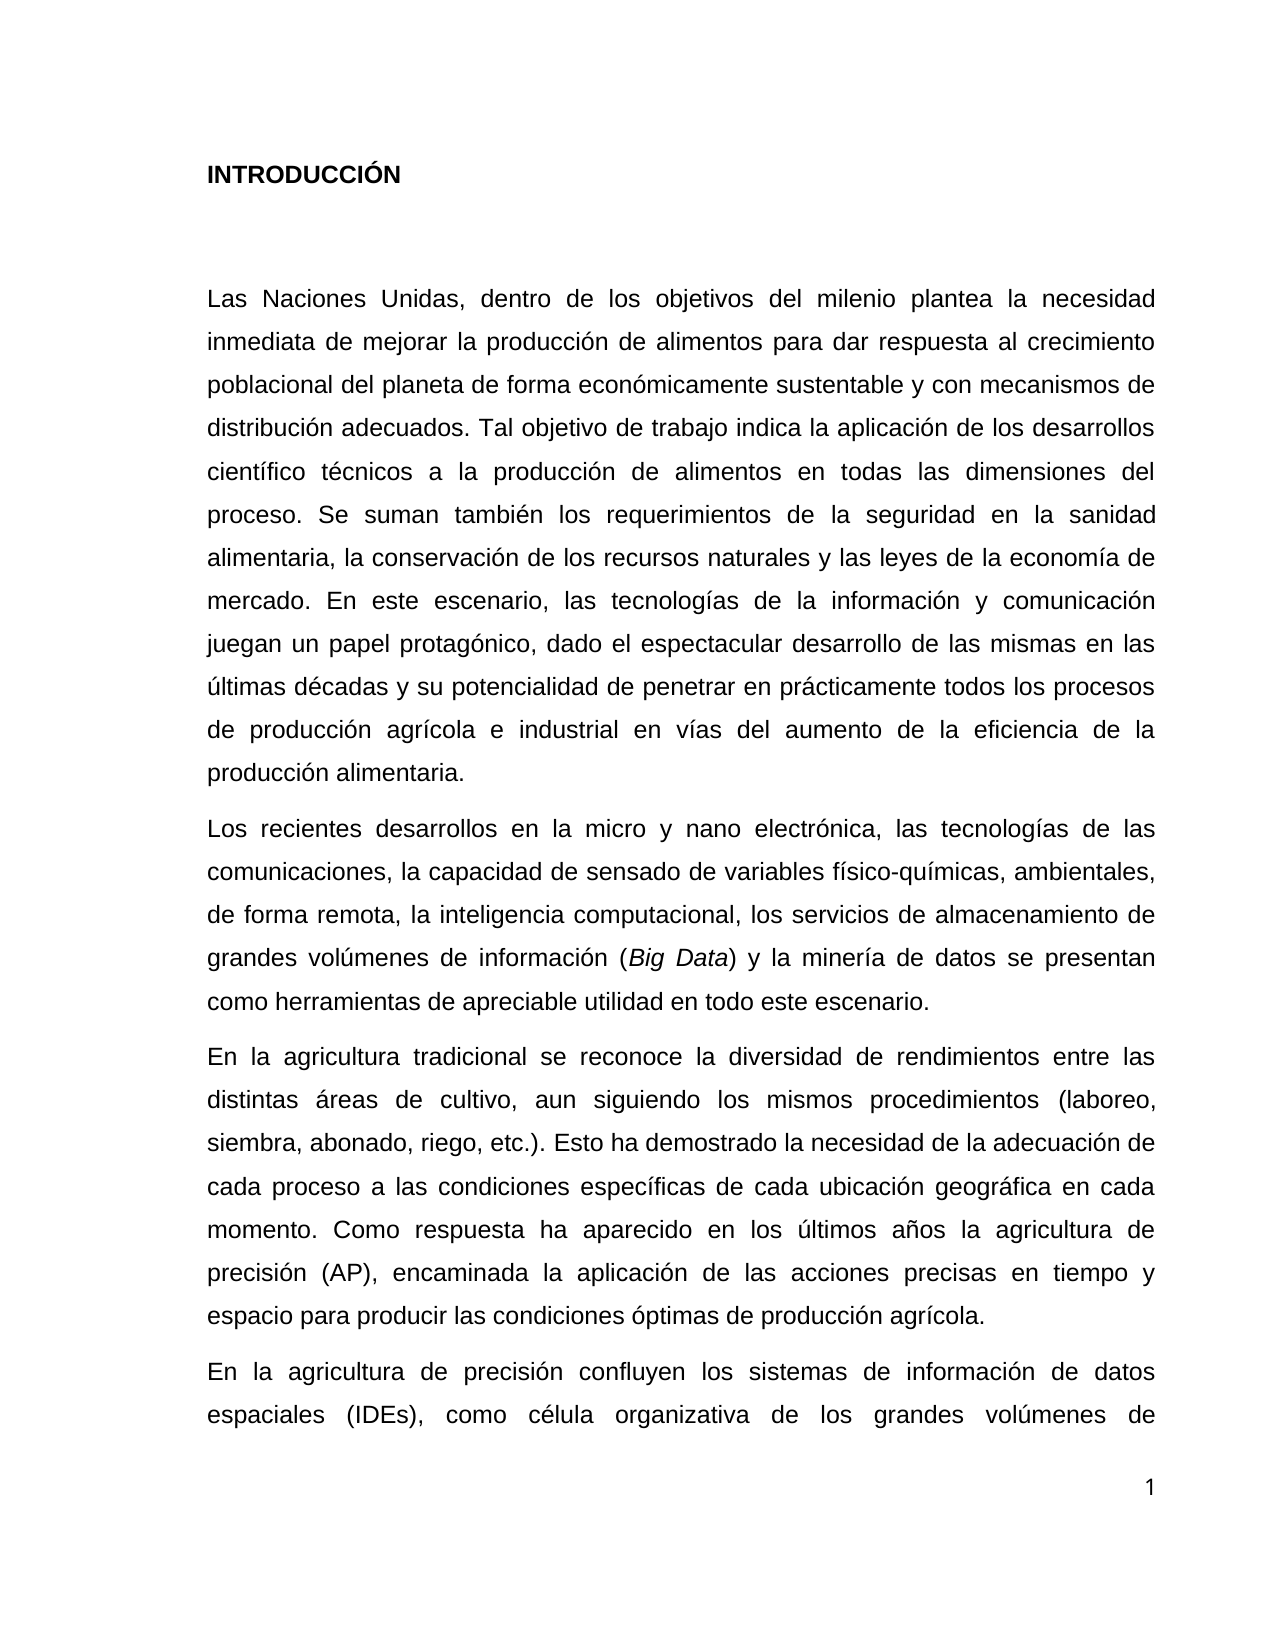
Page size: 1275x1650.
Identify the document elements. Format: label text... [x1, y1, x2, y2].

text Los recientes desarrollos en la micro y nano electrónica, las tecnologías de las comunicaciones, la capacidad de sensado de variables físico-químicas, ambientales, de forma remota, la inteligencia computacional, los servicios de almacenamiento de grandes volúmenes de información (Big Data) y la minería de datos se presentan como herramientas de apreciable utilidad en todo este escenario. [207, 814, 1157, 1015]
text En la agricultura de precisión confluyen los sistemas de información de datos espaciales (IDEs), como célula organizativa de los grandes volúmenes de [207, 1356, 1157, 1428]
text Las Naciones Unidas, dentro de los objetivos del milenio plantea la necesidad inmediata de mejorar la producción de alimentos para dar respuesta al crecimiento poblacional del planeta de forma económicamente sustentable y con mecanismos de distribución adecuados. Tal objetivo de trabajo indica la aplicación de los desarrollos científico técnicos a la producción de alimentos en todas las dimensiones del proceso. Se suman también los requerimientos de la seguridad en la sanidad alimentaria, la conservación de los recursos naturales y las leyes de la economía de mercado. En este escenario, las tecnologías de la información y comunicación juegan un papel protagónico, dado el espectacular desarrollo de las mismas en las últimas décadas y su potencialidad de penetrar en prácticamente todos los procesos de producción agrícola e industrial en vías del aumento de la eficiencia de la producción alimentaria. [207, 284, 1157, 787]
text En la agricultura tradicional se reconoce la diversidad de rendimientos entre las distintas áreas de cultivo, aun siguiendo los mismos procedimientos (laboreo, siembra, abonado, riego, etc.). Esto ha demostrado la necesidad de la adecuación de cada proceso a las condiciones específicas de cada ubicación geográfica en cada momento. Como respuesta ha aparecido en los últimos años la agricultura de precisión (AP), encaminada la aplicación de las acciones precisas en tiempo y espacio para producir las condiciones óptimas de producción agrícola. [207, 1042, 1157, 1329]
subtitle INTRODUCCIÓN [207, 160, 1157, 189]
